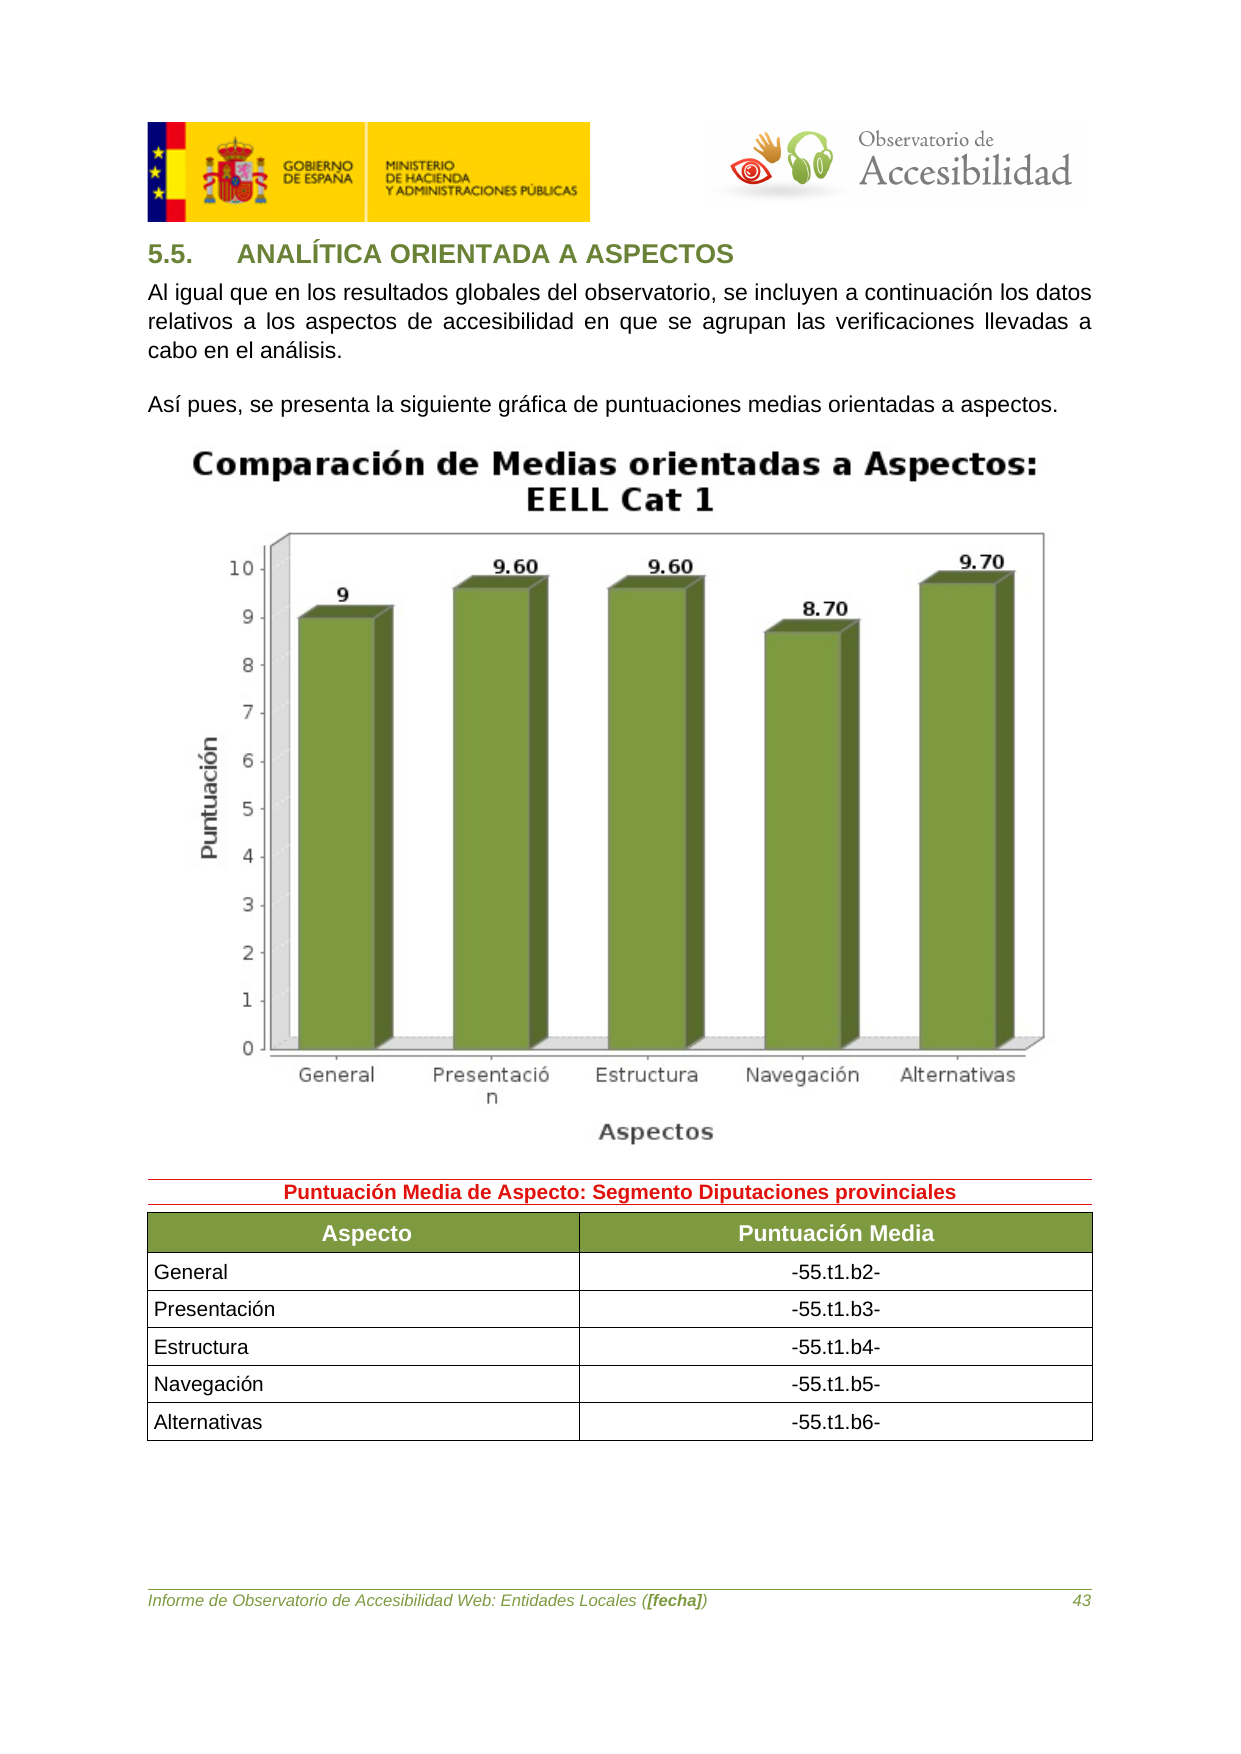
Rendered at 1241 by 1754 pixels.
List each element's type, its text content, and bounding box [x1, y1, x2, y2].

picture [147, 122, 591, 222]
table_header Puntuación Media [580, 1213, 1092, 1252]
table_cell -55.t1.b3- [580, 1291, 1092, 1327]
table_cell -55.t1.b6- [580, 1403, 1092, 1440]
table_cell Alternativas [148, 1403, 579, 1440]
picture [710, 122, 1086, 205]
table_cell -55.t1.b2- [580, 1253, 1092, 1290]
table_header Aspecto [148, 1213, 579, 1252]
table_cell Navegación [148, 1366, 579, 1402]
text Al igual que en los resultados globales del observatorio, se incluyen a continuación los datos relativos a los aspectos de accesibilidad en que se agrupan las verificaciones llevadas a cabo en el análisis. [148, 279, 1092, 363]
text Puntuación Media de Aspecto: Segmento Diputaciones provinciales [148, 1180, 1092, 1204]
text Así pues, se presenta la siguiente gráfica de puntuaciones medias orientadas a aspectos. [148, 391, 1092, 417]
table_cell General [148, 1253, 579, 1290]
table_cell -55.t1.b4- [580, 1328, 1092, 1365]
picture [178, 444, 1062, 1154]
table_cell -55.t1.b5- [580, 1366, 1092, 1402]
table_cell Presentación [148, 1291, 579, 1327]
table_cell Estructura [148, 1328, 579, 1365]
list Analítica orientada a aspectos [148, 238, 1092, 269]
